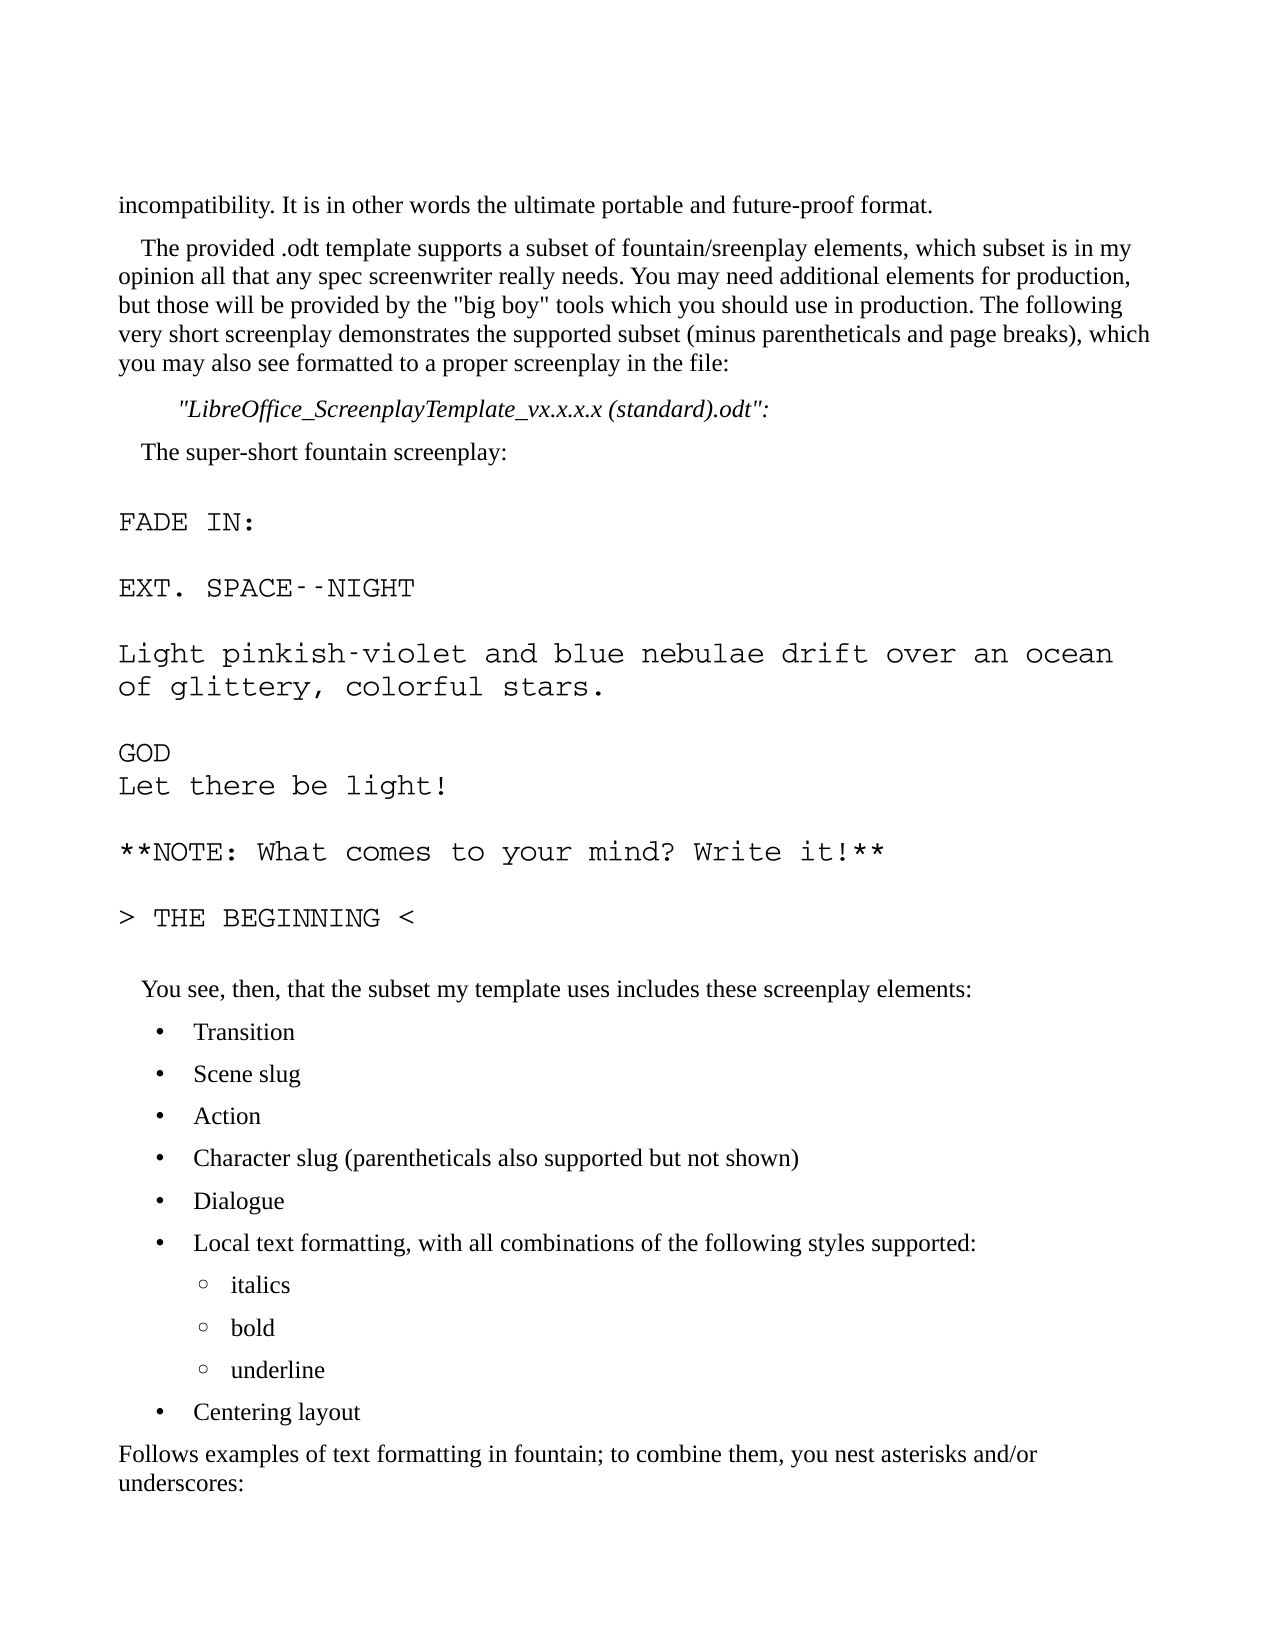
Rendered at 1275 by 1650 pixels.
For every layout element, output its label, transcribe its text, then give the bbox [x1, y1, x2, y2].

list Dialogue [156, 1186, 1157, 1214]
text "LibreOffice_ScreenplayTemplate_vx.x.x.x (standard).odt": [177, 394, 1098, 423]
text The super-short fountain screenplay: [118, 437, 1157, 466]
list Follows examples of text formatting in fountain; to combine them, you nest asterisks and/or underscores: [118, 1439, 1157, 1497]
text EXT. SPACE--NIGHT [118, 572, 1157, 605]
list Local text formatting, with all combinations of the following styles supported: [156, 1228, 1157, 1257]
text Light pinkish-violet and blue nebulae drift over an ocean of glittery, colorful stars. [118, 638, 1157, 704]
text You see, then, that the subset my template uses includes these screenplay elements: [118, 974, 1157, 1003]
list italics [193, 1270, 1157, 1299]
list underline [193, 1355, 1157, 1384]
text FADE IN: [118, 506, 1157, 539]
text incompatibility. It is in other words the ultimate portable and future-proof format. [118, 190, 1157, 219]
text > THE BEGINNING < [118, 902, 1157, 935]
list Transition [156, 1017, 1157, 1045]
list Centering layout [156, 1397, 1157, 1426]
list Character slug (parentheticals also supported but not shown) [156, 1143, 1157, 1172]
list bold [193, 1313, 1157, 1341]
text Let there be light! [118, 770, 1157, 803]
list Scene slug [156, 1059, 1157, 1088]
text **NOTE: What comes to your mind? Write it!** [118, 836, 1157, 869]
list Action [156, 1101, 1157, 1130]
text GOD [118, 737, 1157, 770]
text The provided .odt template supports a subset of fountain/sreenplay elements, which subset is in my opinion all that any spec screenwriter really needs. You may need additional elements for production, but those will be provided by the "big boy" tools which you should use in production. The following very short screenplay demonstrates the supported subset (minus parentheticals and page breaks), which you may also see formatted to a proper screenplay in the file: [118, 233, 1157, 376]
